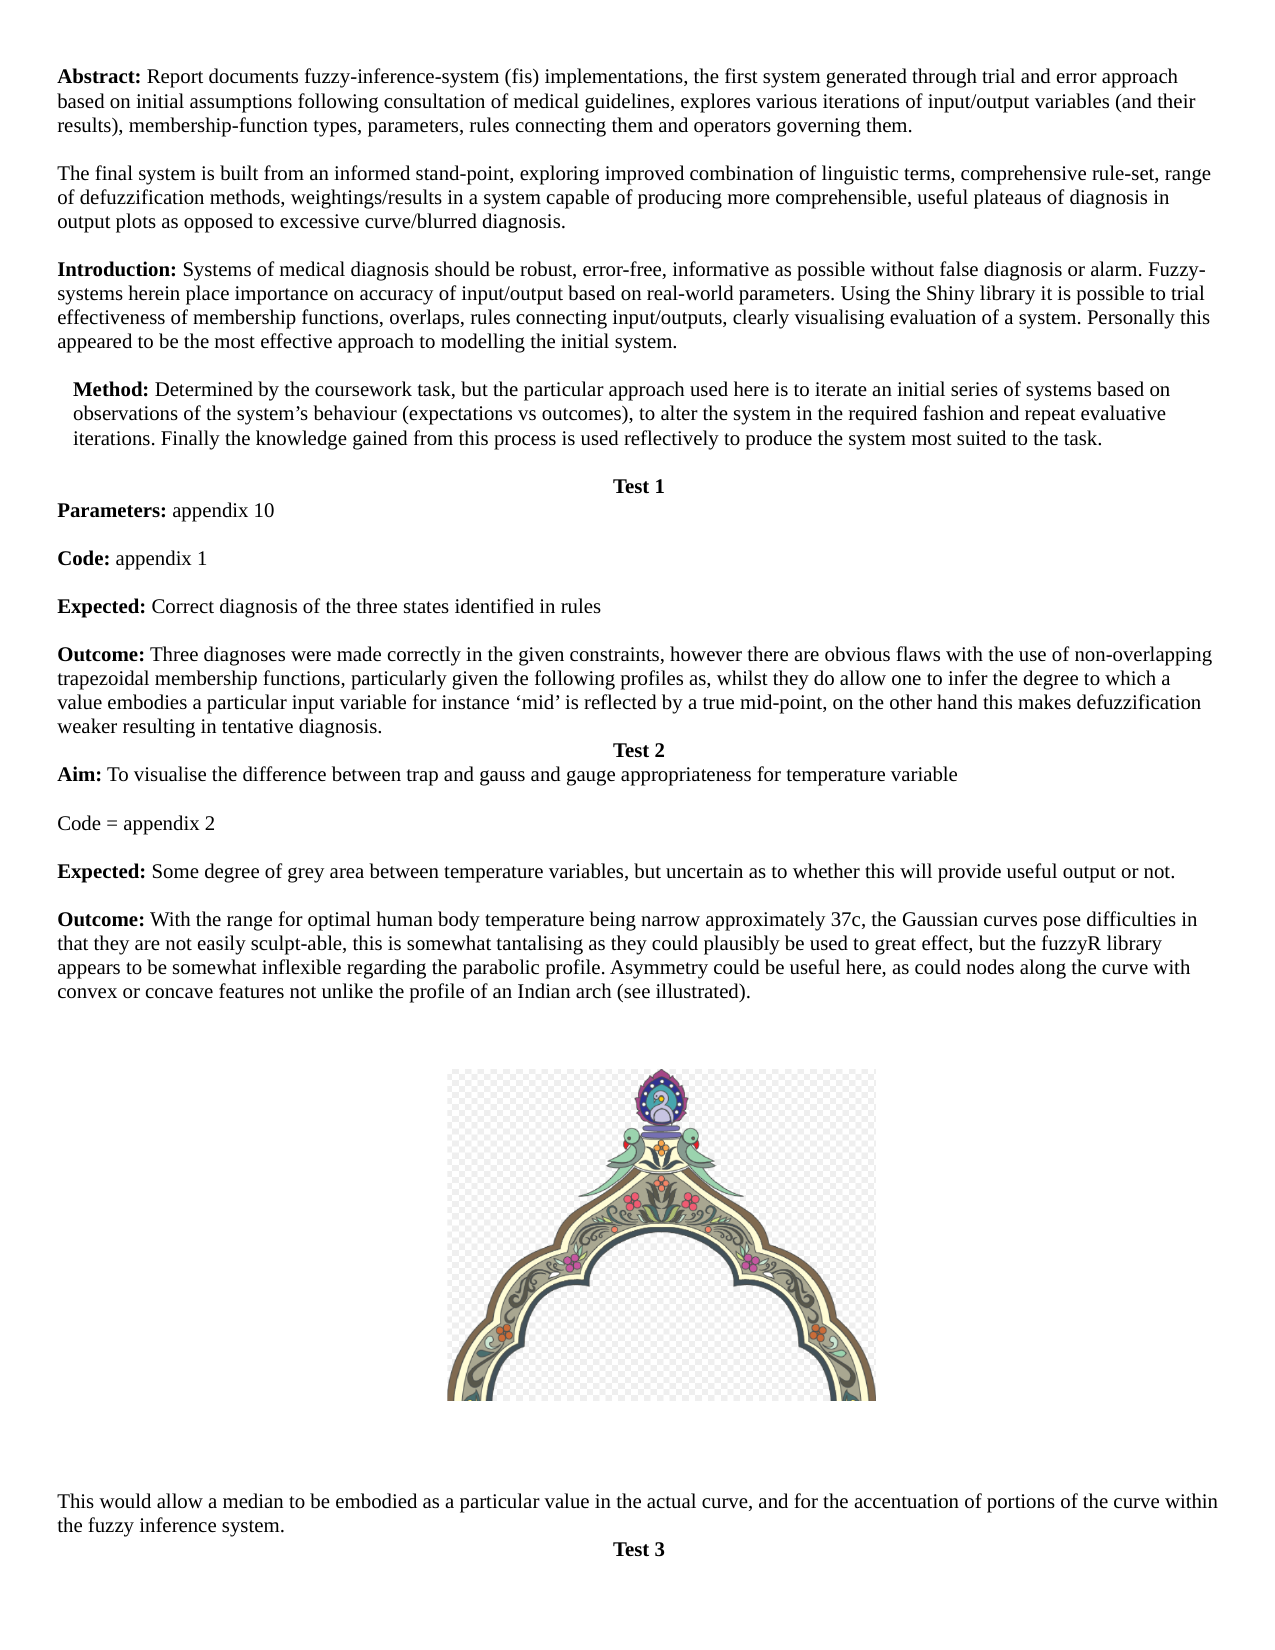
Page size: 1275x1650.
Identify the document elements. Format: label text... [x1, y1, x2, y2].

text Code: appendix 1 [57, 546, 1221, 570]
text Illustration 1: Curve profile [447, 1046, 876, 1069]
text Expected: Some degree of grey area between temperature variables, but uncertain as to whether this will provide useful output or not. [57, 858, 1221, 883]
text Aim: To visualise the difference between trap and gauss and gauge appropriateness for temperature variable [57, 762, 1221, 786]
text Test 1 [57, 473, 1221, 498]
text Abstract: Report documents fuzzy-inference-system (fis) implementations, the first system generated through trial and error approach based on initial assumptions following consultation of medical guidelines, explores various iterations of input/output variables (and their results), membership-function types, parameters, rules connecting them and operators governing them. [57, 64, 1221, 137]
text Test 2 [57, 738, 1221, 762]
text Code = appendix 2 [57, 810, 1221, 834]
text Test 3 [57, 1537, 1221, 1561]
text Expected: Correct diagnosis of the three states identified in rules [57, 594, 1221, 618]
text Outcome: With the range for optimal human body temperature being narrow approximately 37c, the Gaussian curves pose difficulties in that they are not easily sculpt-able, this is somewhat tantalising as they could plausibly be used to great effect, but the fuzzyR library appears to be somewhat inflexible regarding the parabolic profile. Asymmetry could be useful here, as could nodes along the curve with convex or concave features not unlike the profile of an Indian arch (see illustrated). [57, 907, 1221, 1003]
text Introduction: Systems of medical diagnosis should be robust, error-free, informative as possible without false diagnosis or alarm. Fuzzy-systems herein place importance on accuracy of input/output based on real-world parameters. Using the Shiny library it is possible to trial effectiveness of membership functions, overlaps, rules connecting input/outputs, clearly visualising evaluation of a system. Personally this appeared to be the most effective approach to modelling the initial system. [57, 257, 1221, 353]
text The final system is built from an informed stand-point, exploring improved combination of linguistic terms, comprehensive rule-set, range of defuzzification methods, weightings/results in a system capable of producing more comprehensible, useful plateaus of diagnosis in output plots as opposed to excessive curve/blurred diagnosis. [57, 161, 1221, 233]
text This would allow a median to be embodied as a particular value in the actual curve, and for the accentuation of portions of the curve within the fuzzy inference system. [57, 1489, 1221, 1537]
text Method: Determined by the coursework task, but the particular approach used here is to iterate an initial series of systems based on observations of the system’s behaviour (expectations vs outcomes), to alter the system in the required fashion and repeat evaluative iterations. Finally the knowledge gained from this process is used reflectively to produce the system most suited to the task. [0, 377, 1221, 449]
text Parameters: appendix 10 [57, 498, 1221, 522]
text Outcome: Three diagnoses were made correctly in the given constraints, however there are obvious flaws with the use of non-overlapping trapezoidal membership functions, particularly given the following profiles as, whilst they do allow one to infer the degree to which a value embodies a particular input variable for instance ‘mid’ is reflected by a true mid-point, on the other hand this makes defuzzification weaker resulting in tentative diagnosis. [57, 642, 1221, 738]
